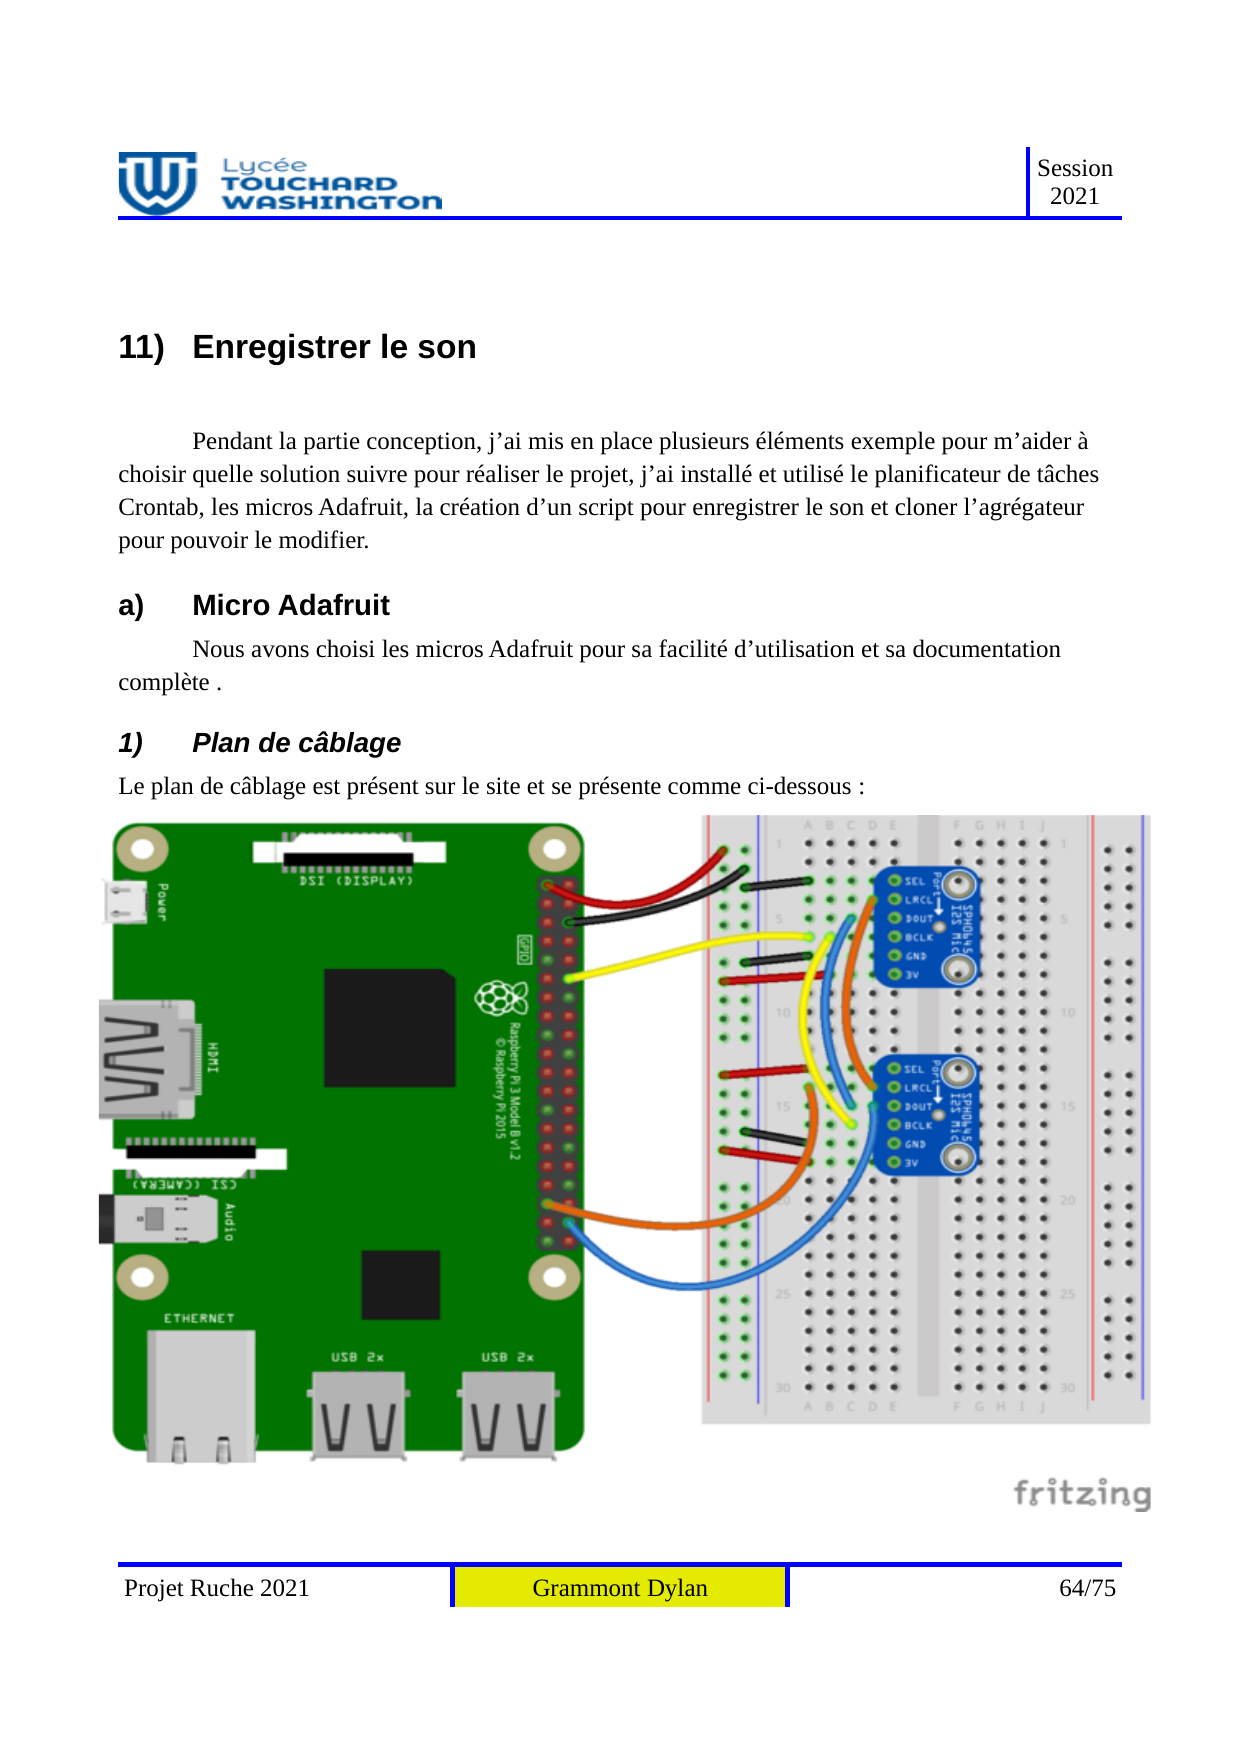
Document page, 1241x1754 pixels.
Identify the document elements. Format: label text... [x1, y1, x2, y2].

subtitle Plan de câblage [118, 727, 1122, 759]
text Le plan de câblage est présent sur le site et se présente comme ci-dessous : [118, 771, 1122, 800]
subtitle Enregistrer le son [118, 327, 1122, 366]
text Pendant la partie conception, j’ai mis en place plusieurs éléments exemple pour m’aider à choisir quelle solution suivre pour réaliser le projet, j’ai installé et utilisé le planificateur de tâches Crontab, les micros Adafruit, la création d’un script pour enregistrer le son et cloner l’agrégateur pour pouvoir le modifier. [118, 426, 1122, 554]
text Nous avons choisi les micros Adafruit pour sa facilité d’utilisation et sa documentation complète . [118, 634, 1122, 695]
picture [118, 152, 442, 216]
subtitle Micro Adafruit [118, 587, 1122, 621]
picture [98, 815, 1151, 1512]
